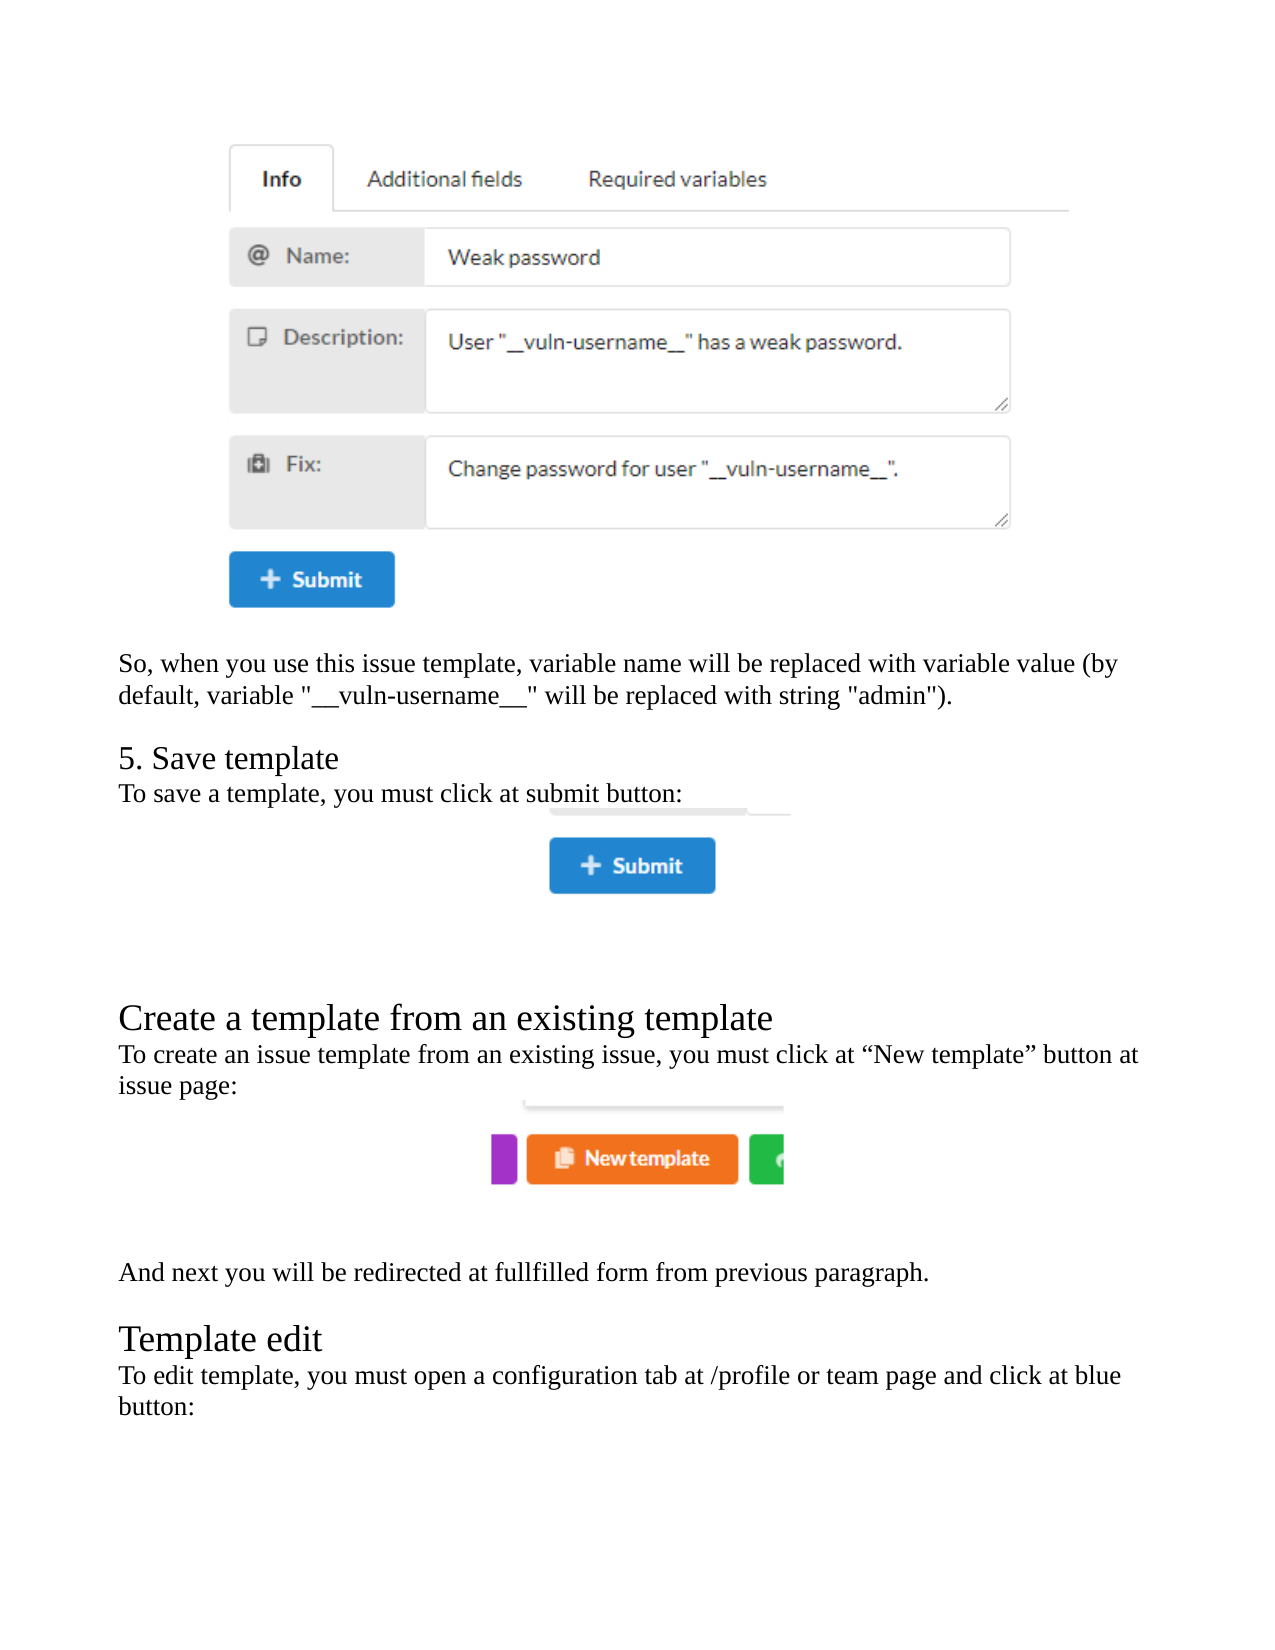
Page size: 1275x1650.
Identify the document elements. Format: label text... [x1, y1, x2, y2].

text 5. Save template [118, 739, 1157, 777]
text Template edit [118, 1316, 1157, 1359]
text To save a template, you must click at submit button: [118, 777, 1157, 808]
picture [206, 118, 1069, 622]
text So, when you use this issue template, variable name will be replaced with variable value (by default, variable "__vuln-username__" will be replaced with string "admin"). [118, 118, 1157, 710]
text Create a template from an existing template [118, 808, 1157, 1038]
text And next you will be redirected at fullfilled form from previous paragraph. [118, 1100, 1157, 1316]
picture [484, 808, 791, 963]
text To edit template, you must open a configuration tab at /profile or team page and click at blue button: [118, 1359, 1157, 1421]
picture [491, 1100, 784, 1227]
text To create an issue template from an existing issue, you must click at “New template” button at issue page: [118, 1038, 1157, 1100]
